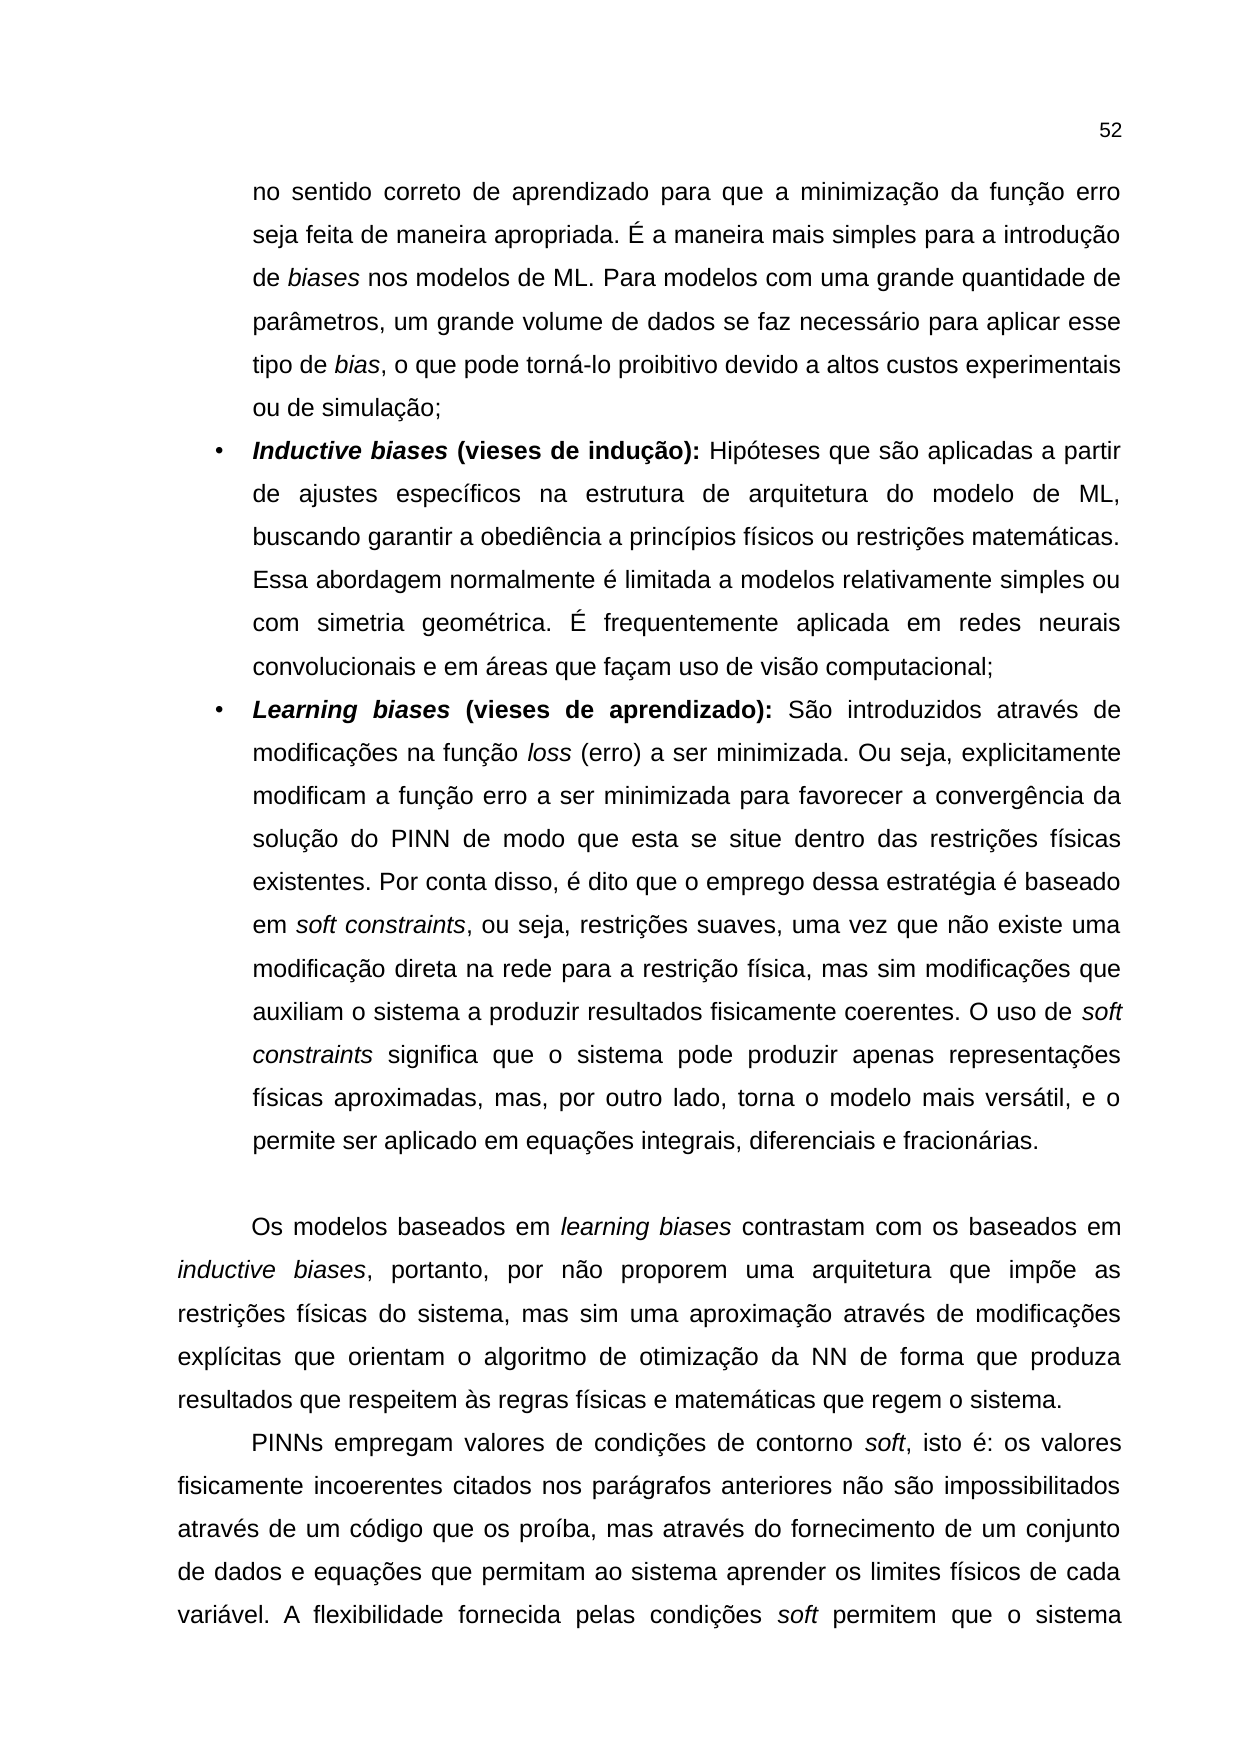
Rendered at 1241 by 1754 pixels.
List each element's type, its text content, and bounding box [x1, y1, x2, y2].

list no sentido correto de aprendizado para que a minimização da função erro seja feita de maneira apropriada. É a maneira mais simples para a introdução de biases nos modelos de ML. Para modelos com uma grande quantidade de parâmetros, um grande volume de dados se faz necessário para aplicar esse tipo de bias, o que pode torná-lo proibitivo devido a altos custos experimentais ou de simulação; [215, 177, 1122, 421]
text PINNs empregam valores de condições de contorno soft, isto é: os valores fisicamente incoerentes citados nos parágrafos anteriores não são impossibilitados através de um código que os proíba, mas através do fornecimento de um conjunto de dados e equações que permitam ao sistema aprender os limites físicos de cada variável. A flexibilidade fornecida pelas condições soft permitem que o sistema [177, 1428, 1122, 1629]
list Inductive biases (vieses de indução): Hipóteses que são aplicadas a partir de ajustes específicos na estrutura de arquitetura do modelo de ML, buscando garantir a obediência a princípios físicos ou restrições matemáticas. Essa abordagem normalmente é limitada a modelos relativamente simples ou com simetria geométrica. É frequentemente aplicada em redes neurais convolucionais e em áreas que façam uso de visão computacional; [215, 436, 1122, 680]
text Os modelos baseados em learning biases contrastam com os baseados em inductive biases, portanto, por não proporem uma arquitetura que impõe as restrições físicas do sistema, mas sim uma aproximação através de modificações explícitas que orientam o algoritmo de otimização da NN de forma que produza resultados que respeitem às regras físicas e matemáticas que regem o sistema. [177, 1212, 1122, 1413]
list Learning biases (vieses de aprendizado): São introduzidos através de modificações na função loss (erro) a ser minimizada. Ou seja, explicitamente modificam a função erro a ser minimizada para favorecer a convergência da solução do PINN de modo que esta se situe dentro das restrições físicas existentes. Por conta disso, é dito que o emprego dessa estratégia é baseado em soft constraints, ou seja, restrições suaves, uma vez que não existe uma modificação direta na rede para a restrição física, mas sim modificações que auxiliam o sistema a produzir resultados fisicamente coerentes. O uso de soft constraints significa que o sistema pode produzir apenas representações físicas aproximadas, mas, por outro lado, torna o modelo mais versátil, e o permite ser aplicado em equações integrais, diferenciais e fracionárias. [215, 695, 1122, 1155]
